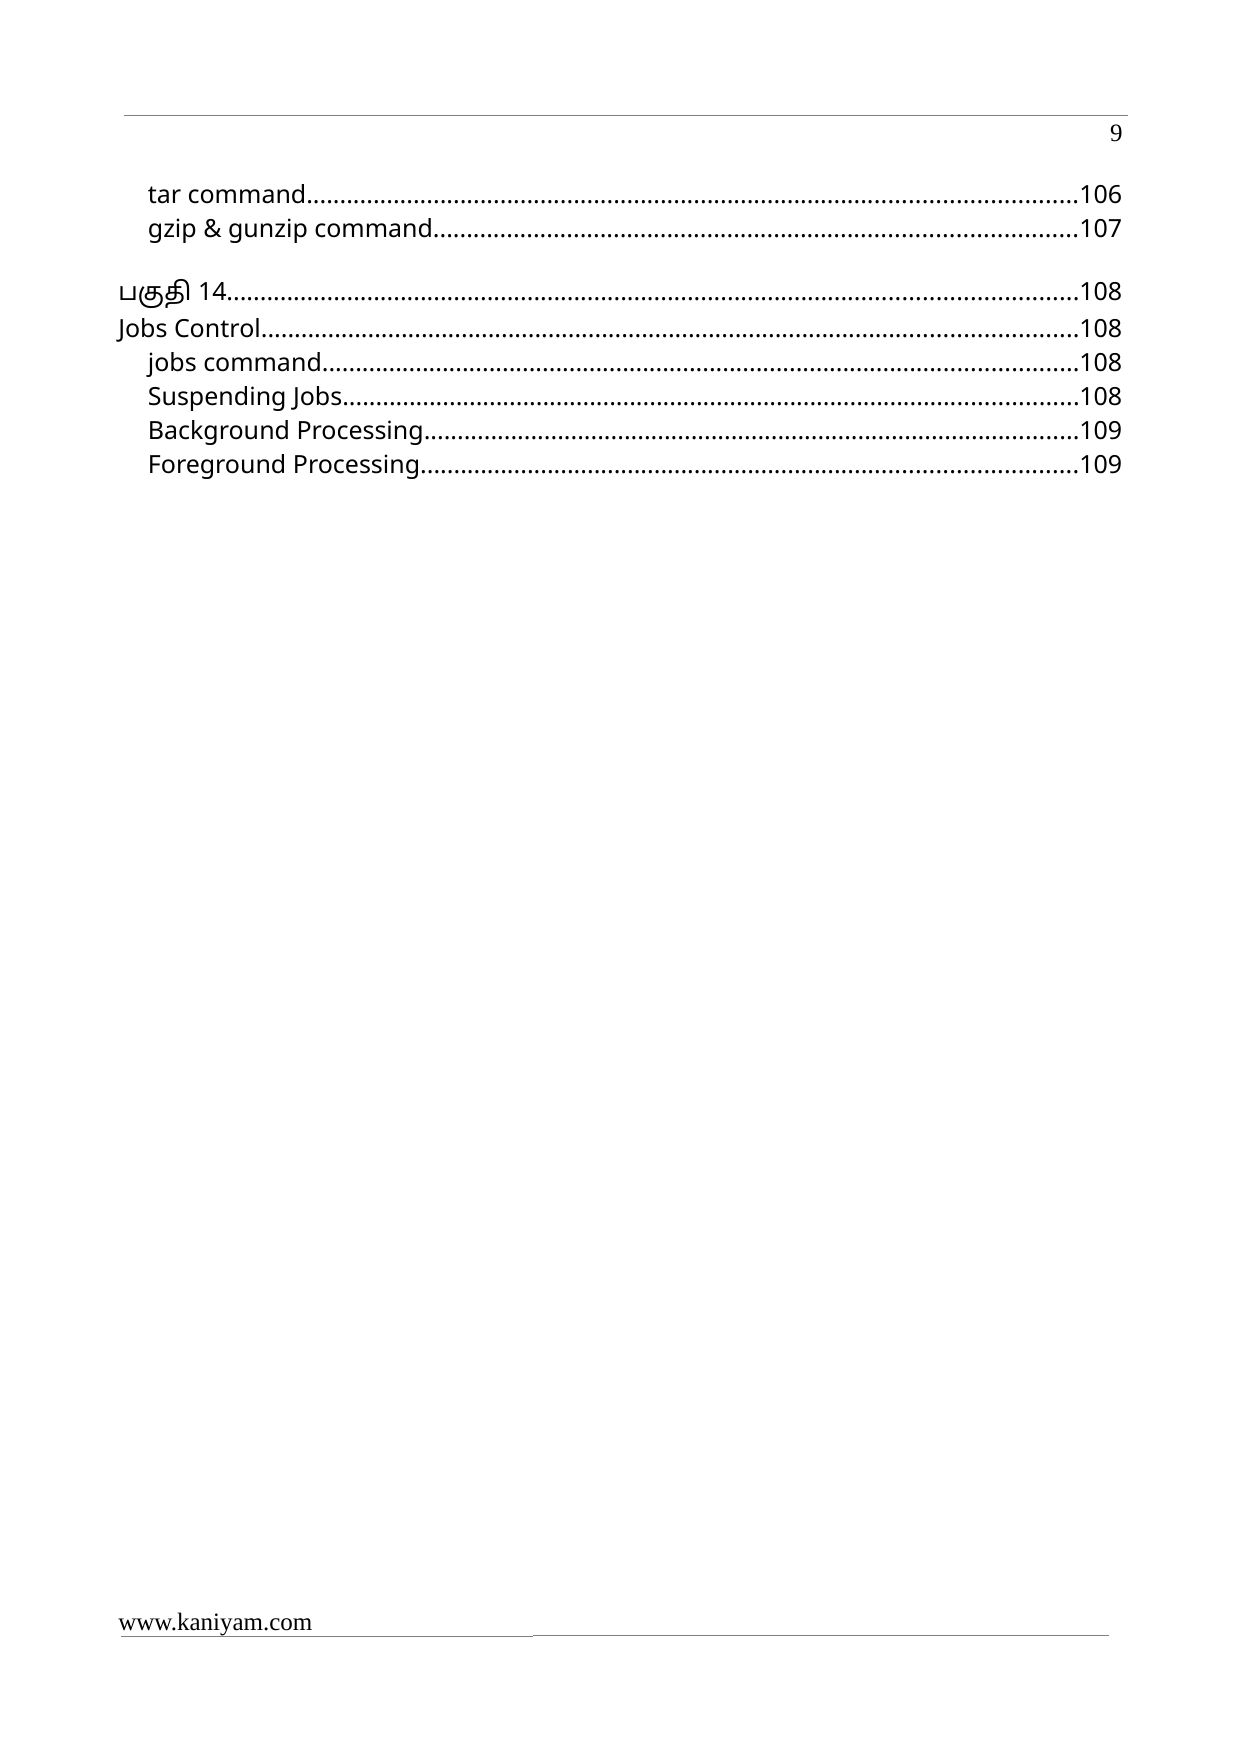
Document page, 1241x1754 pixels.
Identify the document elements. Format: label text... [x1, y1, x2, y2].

text Background Processing 109 [148, 412, 1122, 446]
text gzip & gunzip command 107 [148, 210, 1122, 244]
text Jobs Control 108 [118, 310, 1122, 344]
text Suspending Jobs 108 [148, 378, 1122, 412]
text பகுதி 14 108 [118, 273, 1122, 310]
text jobs command 108 [148, 344, 1122, 378]
text tar command 106 [148, 176, 1122, 210]
text Foreground Processing 109 [148, 446, 1122, 481]
